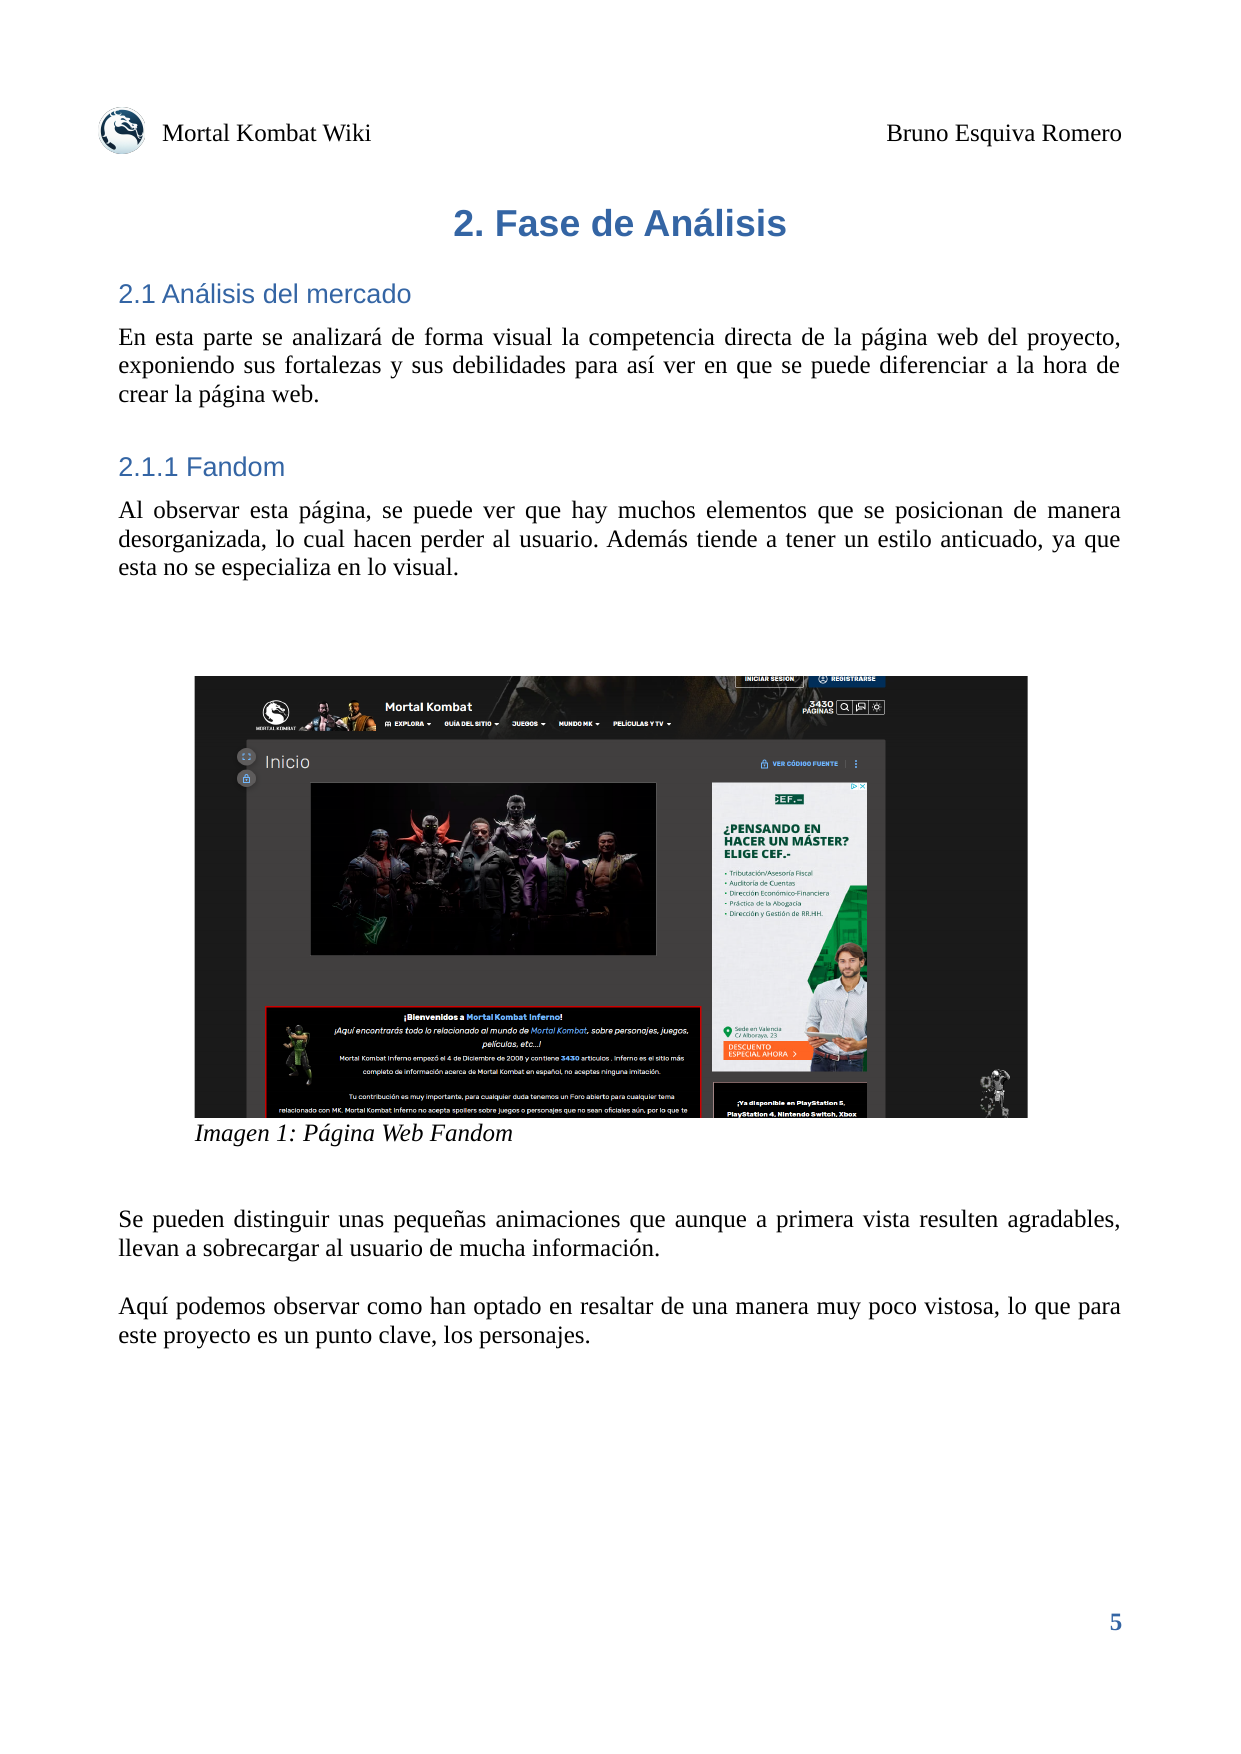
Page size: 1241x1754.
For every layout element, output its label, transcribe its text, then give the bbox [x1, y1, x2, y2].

text [194, 657, 1028, 676]
text Se pueden distinguir unas pequeñas animaciones que aunque a primera vista resulten agradables, llevan a sobrecargar al usuario de mucha información. [118, 1204, 1122, 1261]
subtitle 2.1.1 Fandom [118, 451, 1122, 482]
text En esta parte se analizará de forma visual la competencia directa de la página web del proyecto, exponiendo sus fortalezas y sus debilidades para así ver en que se puede diferenciar a la hora de crear la página web. [118, 322, 1122, 408]
picture [194, 676, 1028, 1118]
text Aquí podemos observar como han optado en resaltar de una manera muy poco vistosa, lo que para este proyecto es un punto clave, los personajes. [118, 1291, 1122, 1348]
picture [98, 107, 145, 154]
text Al observar esta página, se puede ver que hay muchos elementos que se posicionan de manera desorganizada, lo cual hacen perder al usuario. Además tiende a tener un estilo anticuado, ya que esta no se especializa en lo visual. [118, 495, 1122, 581]
text Imagen 1: Página Web Fandom [194, 1118, 1028, 1146]
subtitle 2.1 Análisis del mercado [118, 278, 1122, 309]
subtitle 2. Fase de Análisis [118, 201, 1122, 244]
